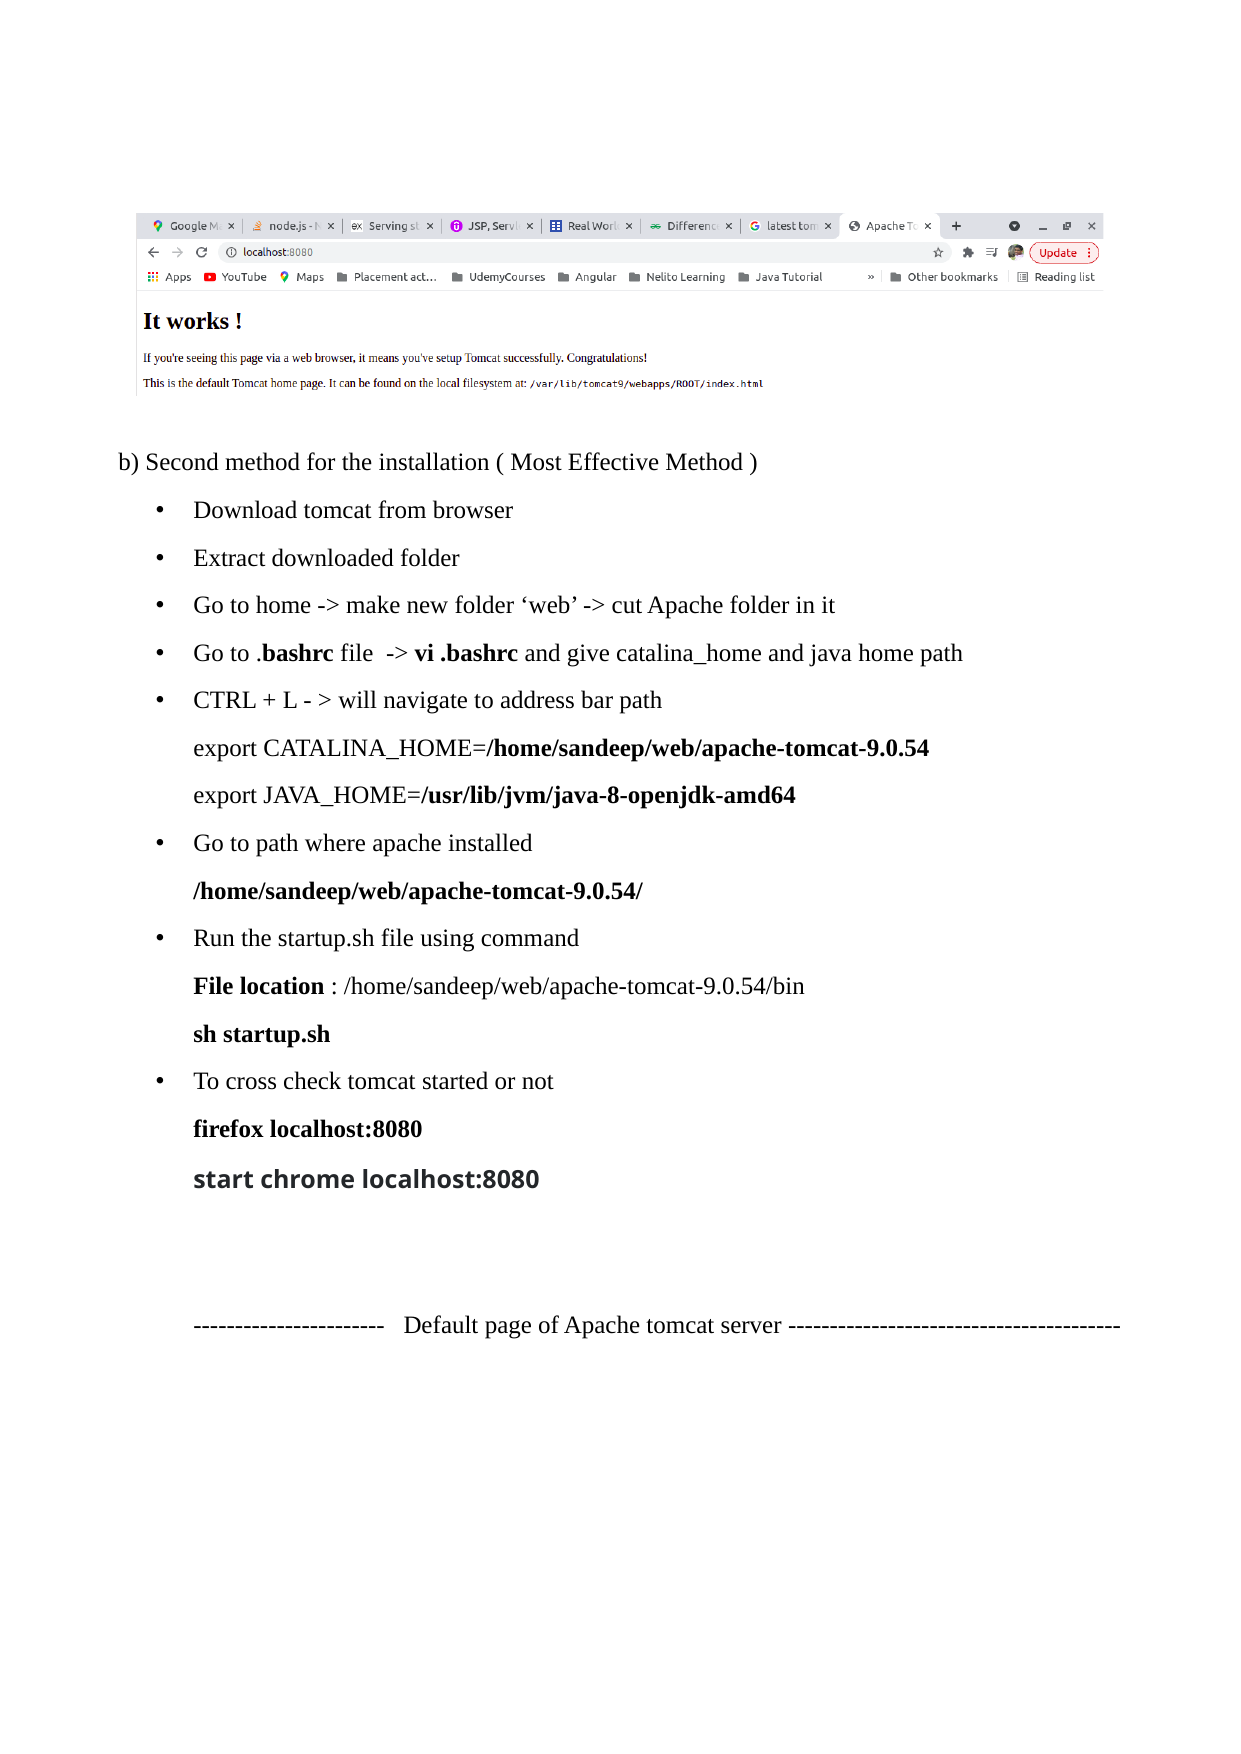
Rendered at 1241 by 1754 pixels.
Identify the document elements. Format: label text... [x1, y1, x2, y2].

list export JAVA_HOME=/usr/lib/jvm/java-8-openjdk-amd64 [156, 781, 1122, 809]
text b) Second method for the installation ( Most Effective Method ) [118, 447, 1122, 476]
list Go to .bashrc file -> vi .bashrc and give catalina_home and java home path [156, 638, 1122, 667]
list To cross check tomcat started or not [156, 1066, 1122, 1095]
list /home/sandeep/web/apache-tomcat-9.0.54/ [156, 876, 1122, 904]
list Run the startup.sh file using command [156, 923, 1122, 952]
list start chrome localhost:8080 [156, 1161, 1122, 1196]
picture [136, 213, 1104, 396]
list Go to path where apache installed [156, 828, 1122, 857]
list Download tomcat from browser [156, 495, 1122, 524]
list sh startup.sh [156, 1019, 1122, 1047]
list firefox localhost:8080 [156, 1114, 1122, 1143]
list CTRL + L - > will navigate to address bar path [156, 685, 1122, 714]
list File location : /home/sandeep/web/apache-tomcat-9.0.54/bin [156, 971, 1122, 1000]
list ----------------------- Default page of Apache tomcat server ---------------------------------------- [156, 1310, 1122, 1339]
list Extract downloaded folder [156, 543, 1122, 571]
list export CATALINA_HOME=/home/sandeep/web/apache-tomcat-9.0.54 [156, 733, 1122, 762]
list Go to home -> make new folder ‘web’ -> cut Apache folder in it [156, 590, 1122, 619]
